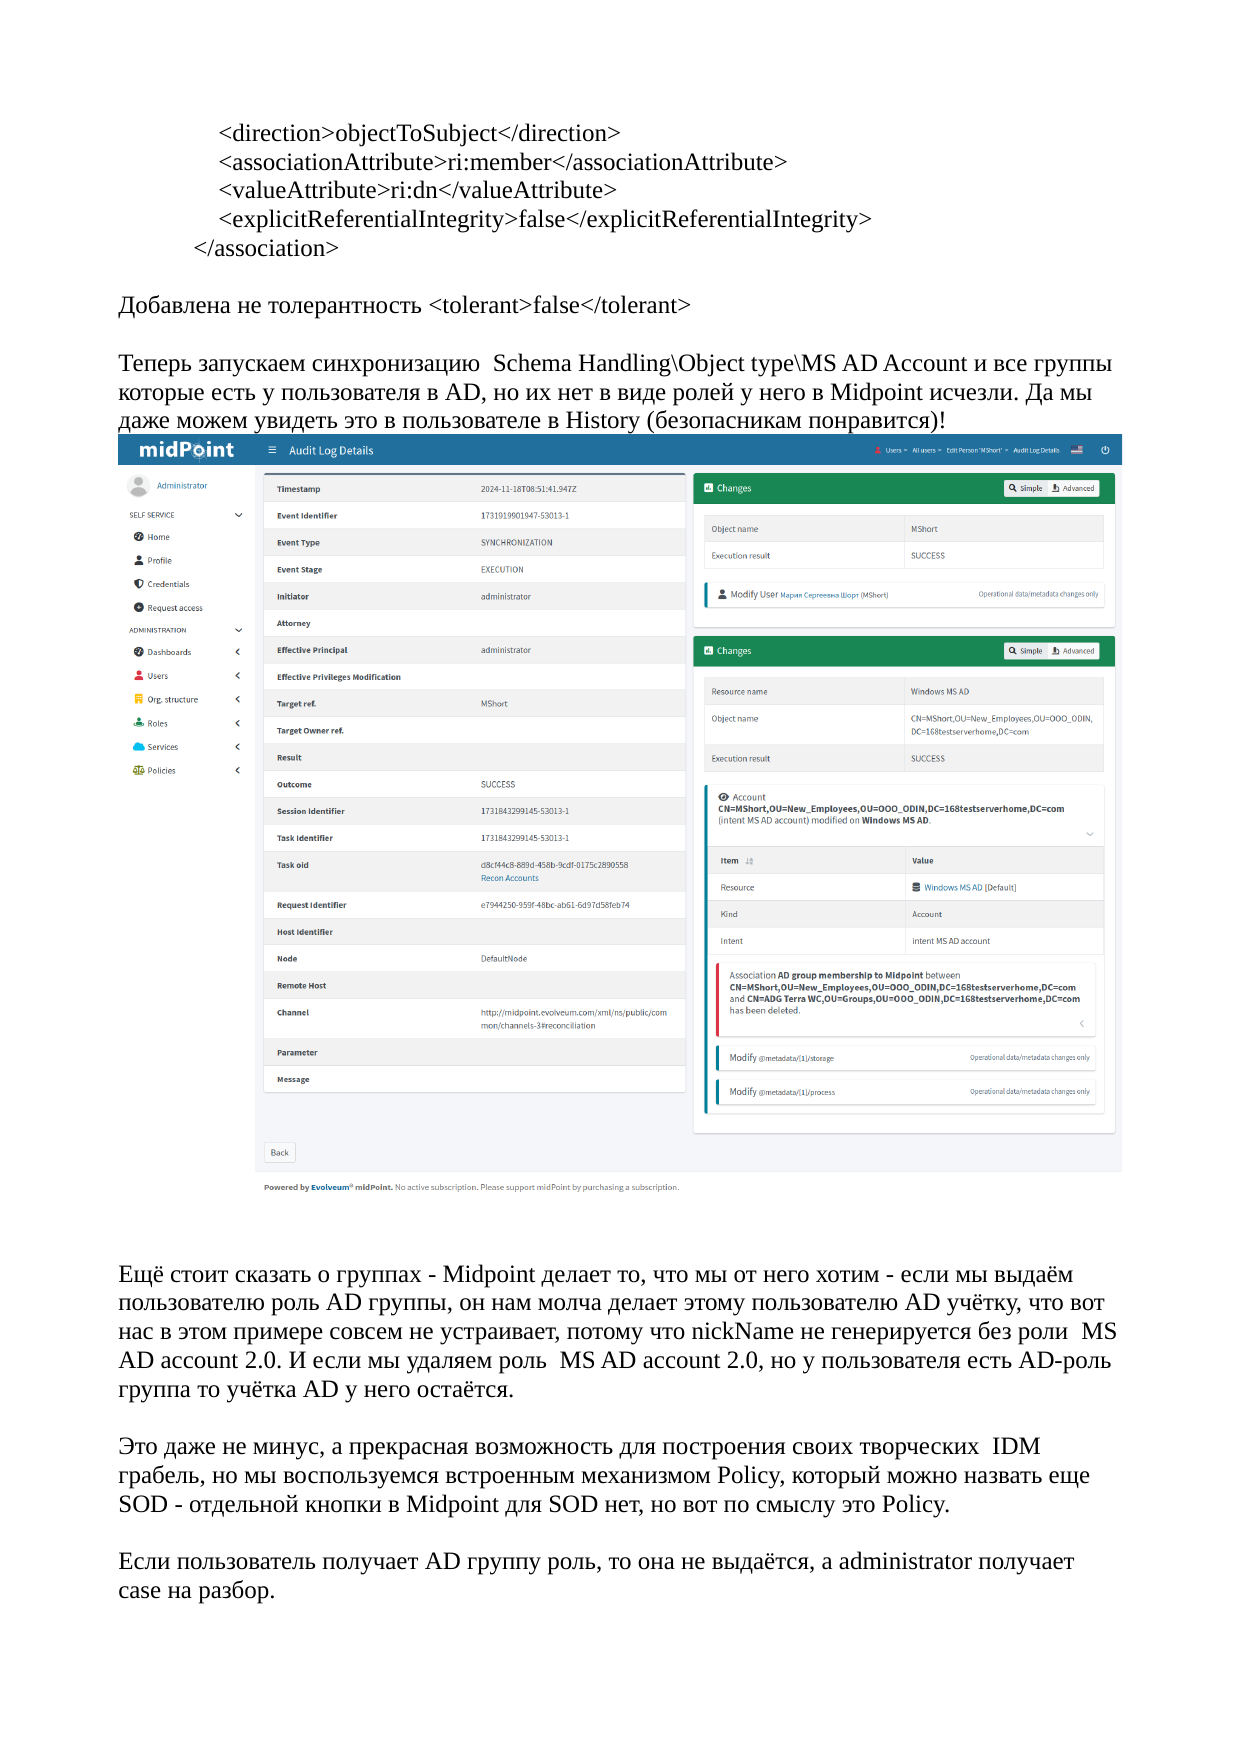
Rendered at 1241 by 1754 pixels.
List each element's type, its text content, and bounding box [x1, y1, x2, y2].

text <direction>objectToSubject</direction> [118, 118, 1122, 147]
text Теперь запускаем синхронизацию Schema Handling\Object type\MS AD Account и все группы которые есть у пользователя в AD, но их нет в виде ролей у него в Midpoint исчезли. Да мы даже можем увидеть это в пользователе в History (безопасникам понравится)! [118, 348, 1122, 434]
text Добавлена не толерантность <tolerant>false</tolerant> [118, 291, 1122, 319]
text Ещё стоит сказать о группах - Midpoint делает то, что мы от него хотим - если мы выдаём пользователю роль AD группы, он нам молча делает этому пользователю AD учётку, что вот нас в этом примере совсем не устраивает, потому что nickName не генерируется без роли MS AD account 2.0. И если мы удаляем роль MS AD account 2.0, но у пользователя есть AD-роль группа то учётка AD у него остаётся. [118, 1259, 1122, 1402]
text </association> [118, 233, 1122, 262]
text Это даже не минус, а прекрасная возможность для построения своих творческих IDM грабель, но мы воспользуемся встроенным механизмом Policy, который можно назвать еще SOD - отдельной кнопки в Midpoint для SOD нет, но вот по смыслу это Policy. [118, 1431, 1122, 1517]
picture [118, 434, 1123, 1202]
text <explicitReferentialIntegrity>false</explicitReferentialIntegrity> [118, 204, 1122, 233]
text Если пользователь получает AD группу роль, то она не выдаётся, а administrator получает case на разбор. [118, 1546, 1122, 1604]
text <valueAttribute>ri:dn</valueAttribute> [118, 176, 1122, 204]
text <associationAttribute>ri:member</associationAttribute> [118, 147, 1122, 176]
